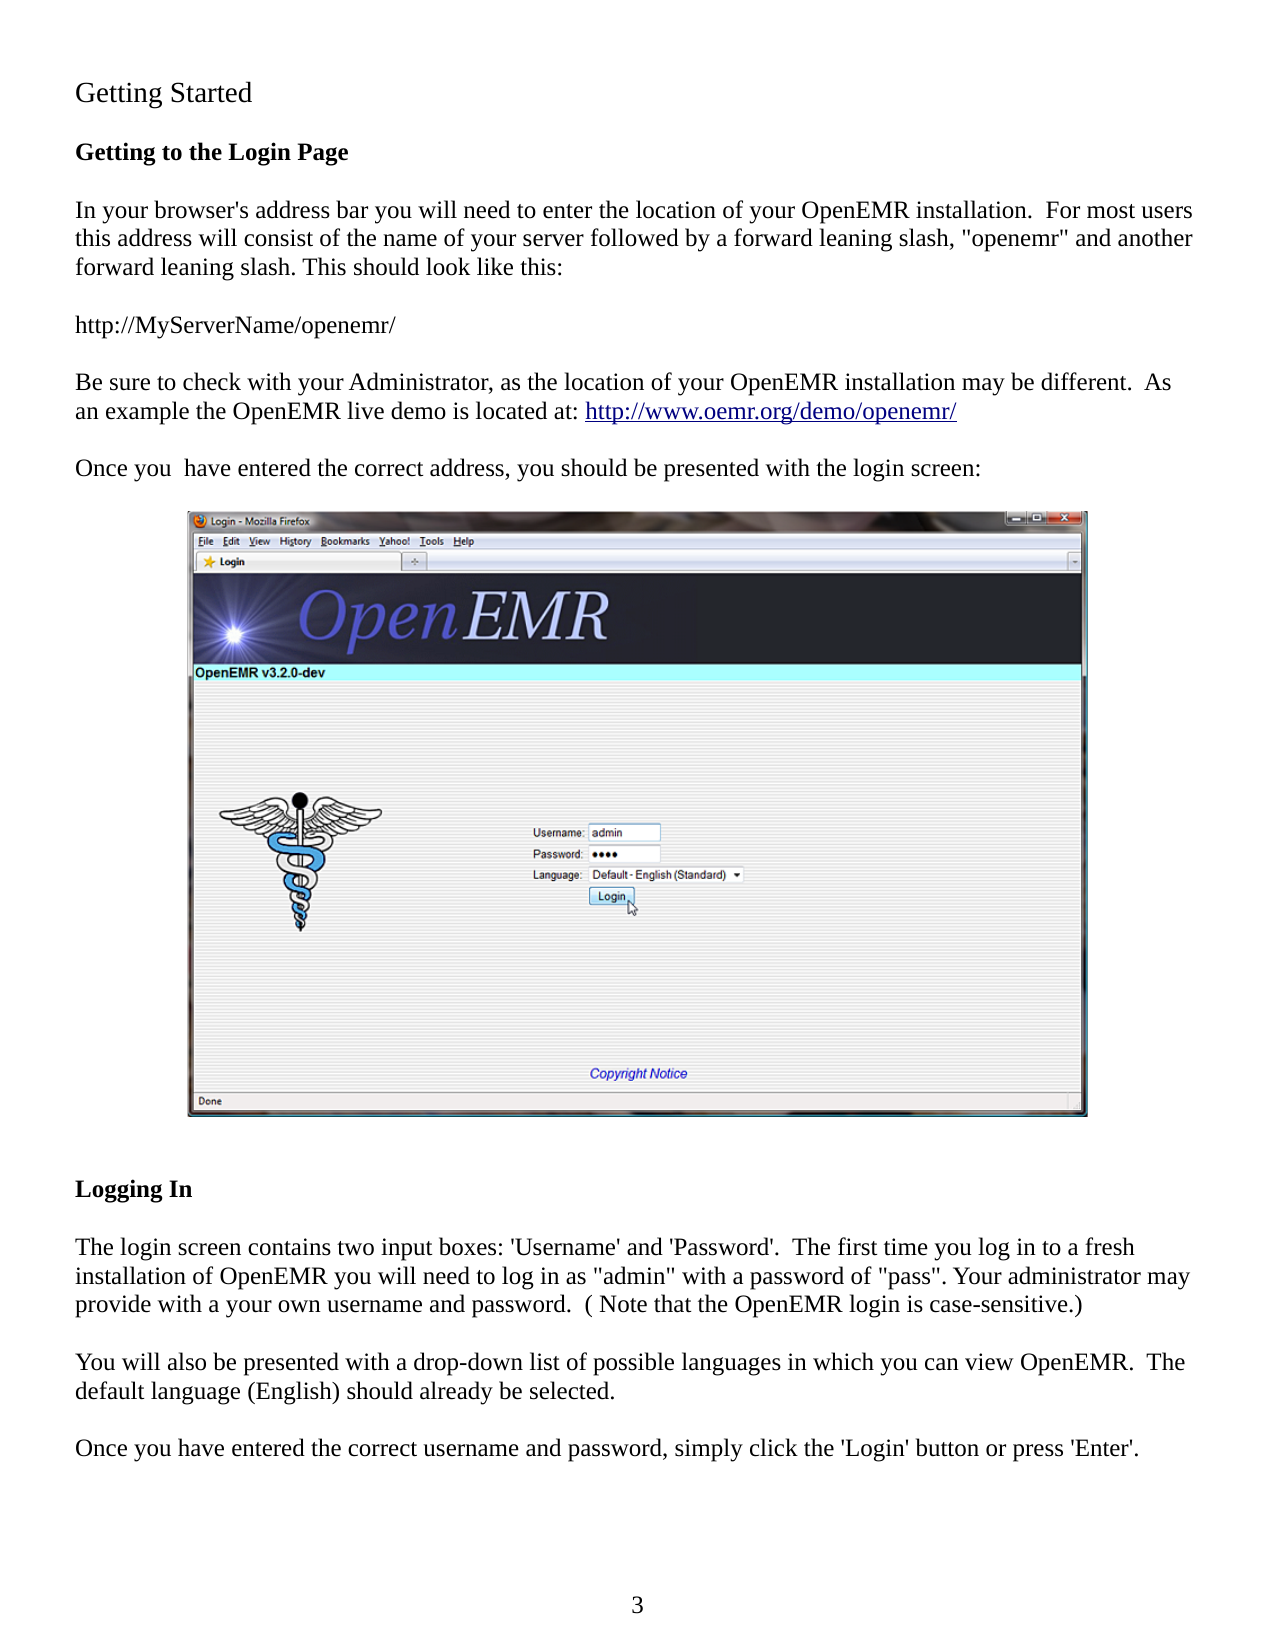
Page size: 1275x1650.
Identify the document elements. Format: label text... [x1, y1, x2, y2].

text The login screen contains two input boxes: 'Username' and 'Password'. The first time you log in to a fresh installation of OpenEMR you will need to log in as "admin" with a password of "pass". Your administrator may provide with a your own username and password. ( Note that the OpenEMR login is case-sensitive.) [75, 1232, 1200, 1318]
text Once you have entered the correct address, you should be presented with the login screen: [75, 453, 1200, 482]
text Getting to the Login Page [75, 137, 1200, 166]
picture [187, 511, 1088, 1117]
text Logging In [75, 1174, 1200, 1203]
text Getting Started [75, 75, 1200, 108]
text Once you have entered the correct username and password, simply click the 'Login' button or press 'Enter'. [75, 1433, 1200, 1462]
text Be sure to check with your Administrator, as the location of your OpenEMR installation may be different. As an example the OpenEMR live demo is located at: http://www.oemr.org/demo/openemr/ [75, 367, 1200, 425]
text In your browser's address bar you will need to enter the location of your OpenEMR installation. For most users this address will consist of the name of your server followed by a forward leaning slash, "openemr" and another forward leaning slash. This should look like this: [75, 195, 1200, 281]
text You will also be presented with a drop-down list of possible languages in which you can view OpenEMR. The default language (English) should already be selected. [75, 1347, 1200, 1404]
text http://MyServerName/openemr/ [75, 310, 1200, 338]
